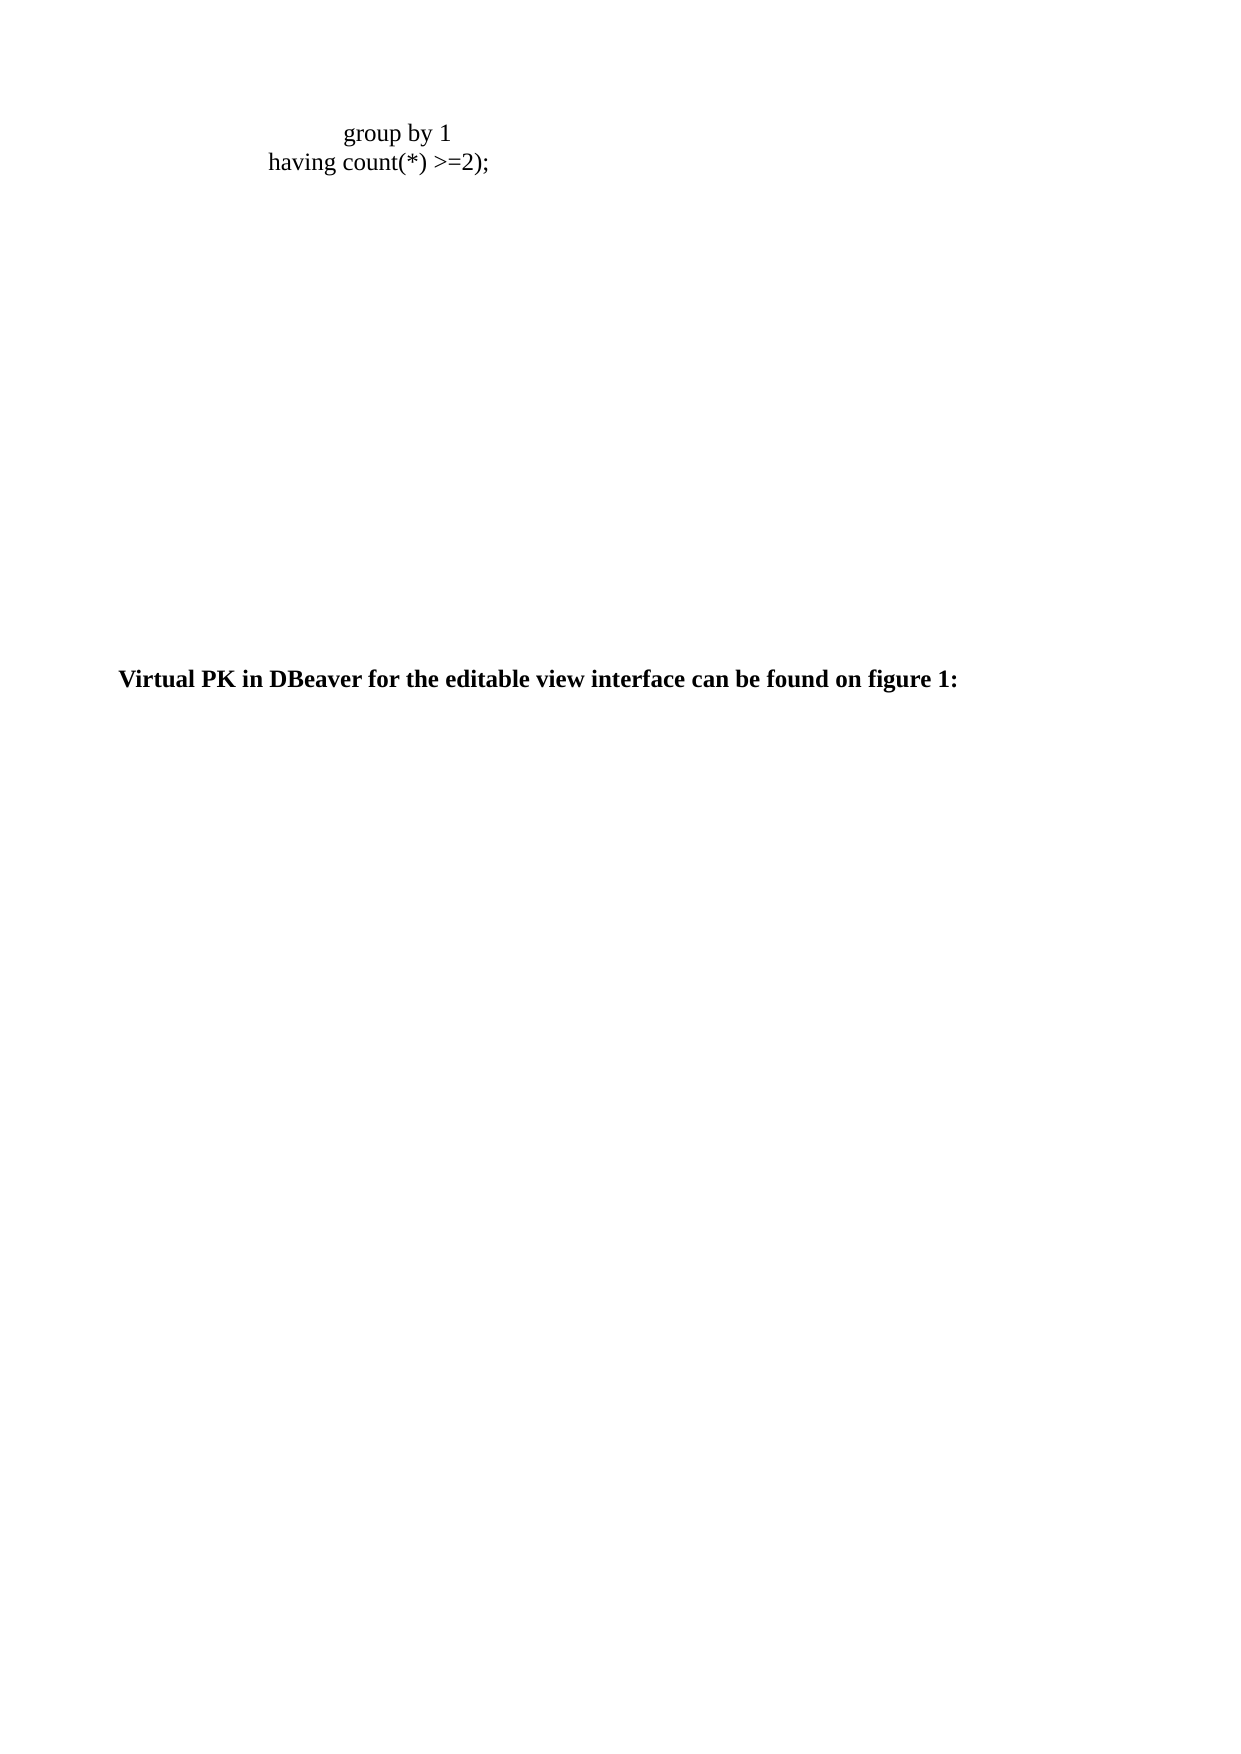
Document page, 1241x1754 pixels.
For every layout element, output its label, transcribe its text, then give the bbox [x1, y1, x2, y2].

text having count(*) >=2); [118, 147, 1122, 176]
text Virtual PK in DBeaver for the editable view interface can be found on figure 1: [118, 664, 1122, 693]
text group by 1 [118, 118, 1122, 147]
